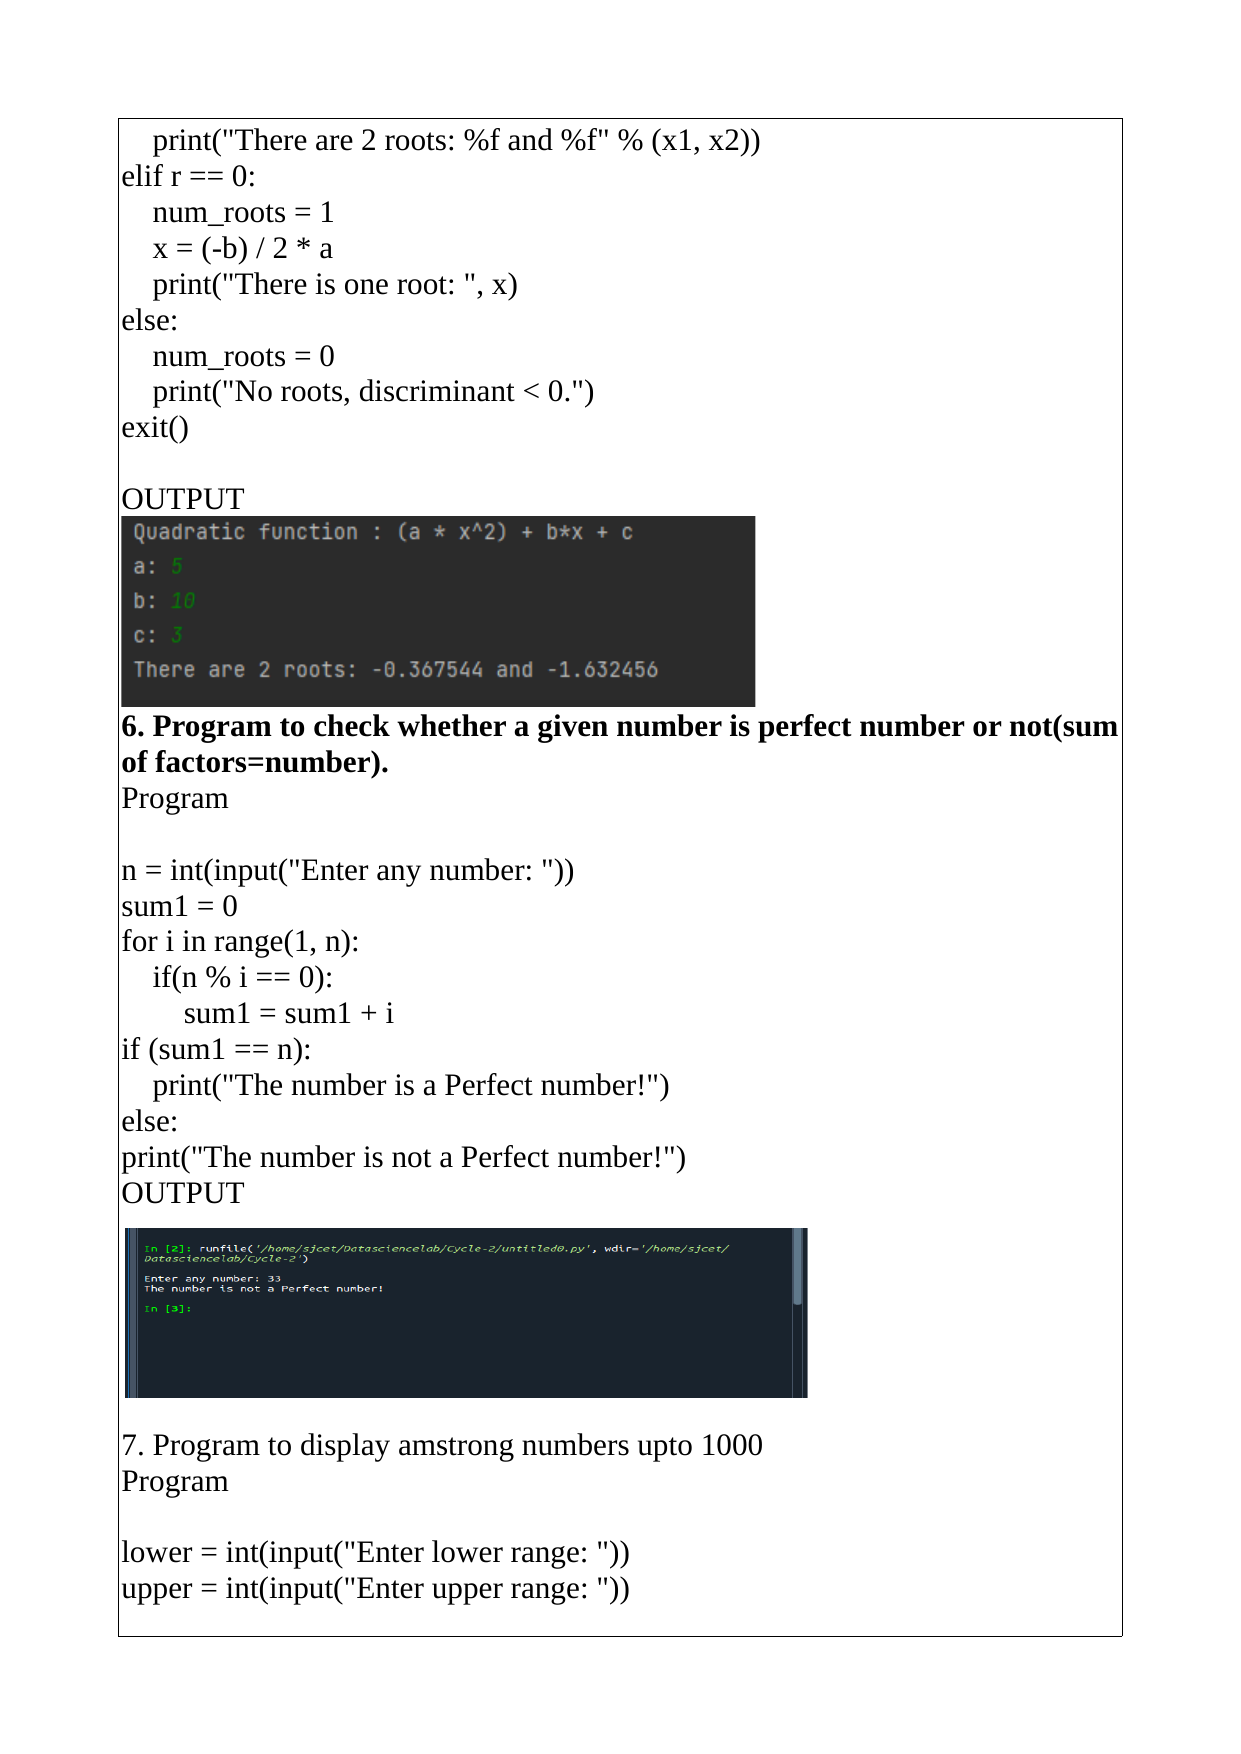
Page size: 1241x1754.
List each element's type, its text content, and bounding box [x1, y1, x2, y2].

text if(n % i == 0): [121, 959, 1119, 994]
text print("The number is not a Perfect number!") [121, 1138, 1119, 1174]
text num_roots = 0 [121, 337, 1119, 373]
text elif r == 0: [121, 157, 1119, 193]
text else: [121, 301, 1119, 337]
text if (sum1 == n): [121, 1031, 1119, 1066]
text upper = int(input("Enter upper range: ")) [121, 1569, 1119, 1606]
text print("There are 2 roots: %f and %f" % (x1, x2)) [121, 121, 1119, 157]
text Program [121, 779, 1119, 815]
text Program [121, 1462, 1119, 1498]
text for i in range(1, n): [121, 923, 1119, 959]
text print("No roots, discriminant < 0.") [121, 373, 1119, 409]
text num_roots = 1 [121, 193, 1119, 229]
text n = int(input("Enter any number: ")) [121, 851, 1119, 887]
text exit() [121, 409, 1119, 444]
text print("The number is a Perfect number!") [121, 1066, 1119, 1102]
picture [121, 516, 756, 707]
text OUTPUT [121, 1174, 1119, 1210]
text 7. Program to display amstrong numbers upto 1000 [121, 1426, 1119, 1462]
text else: [121, 1102, 1119, 1138]
text sum1 = sum1 + i [121, 994, 1119, 1031]
text x = (-b) / 2 * a [121, 229, 1119, 265]
text sum1 = 0 [121, 887, 1119, 923]
text OUTPUT [121, 481, 1119, 516]
text 6. Program to check whether a given number is perfect number or not(sum of factors=number). [121, 707, 1119, 779]
text print("There is one root: ", x) [121, 265, 1119, 301]
text lower = int(input("Enter lower range: ")) [121, 1534, 1119, 1569]
